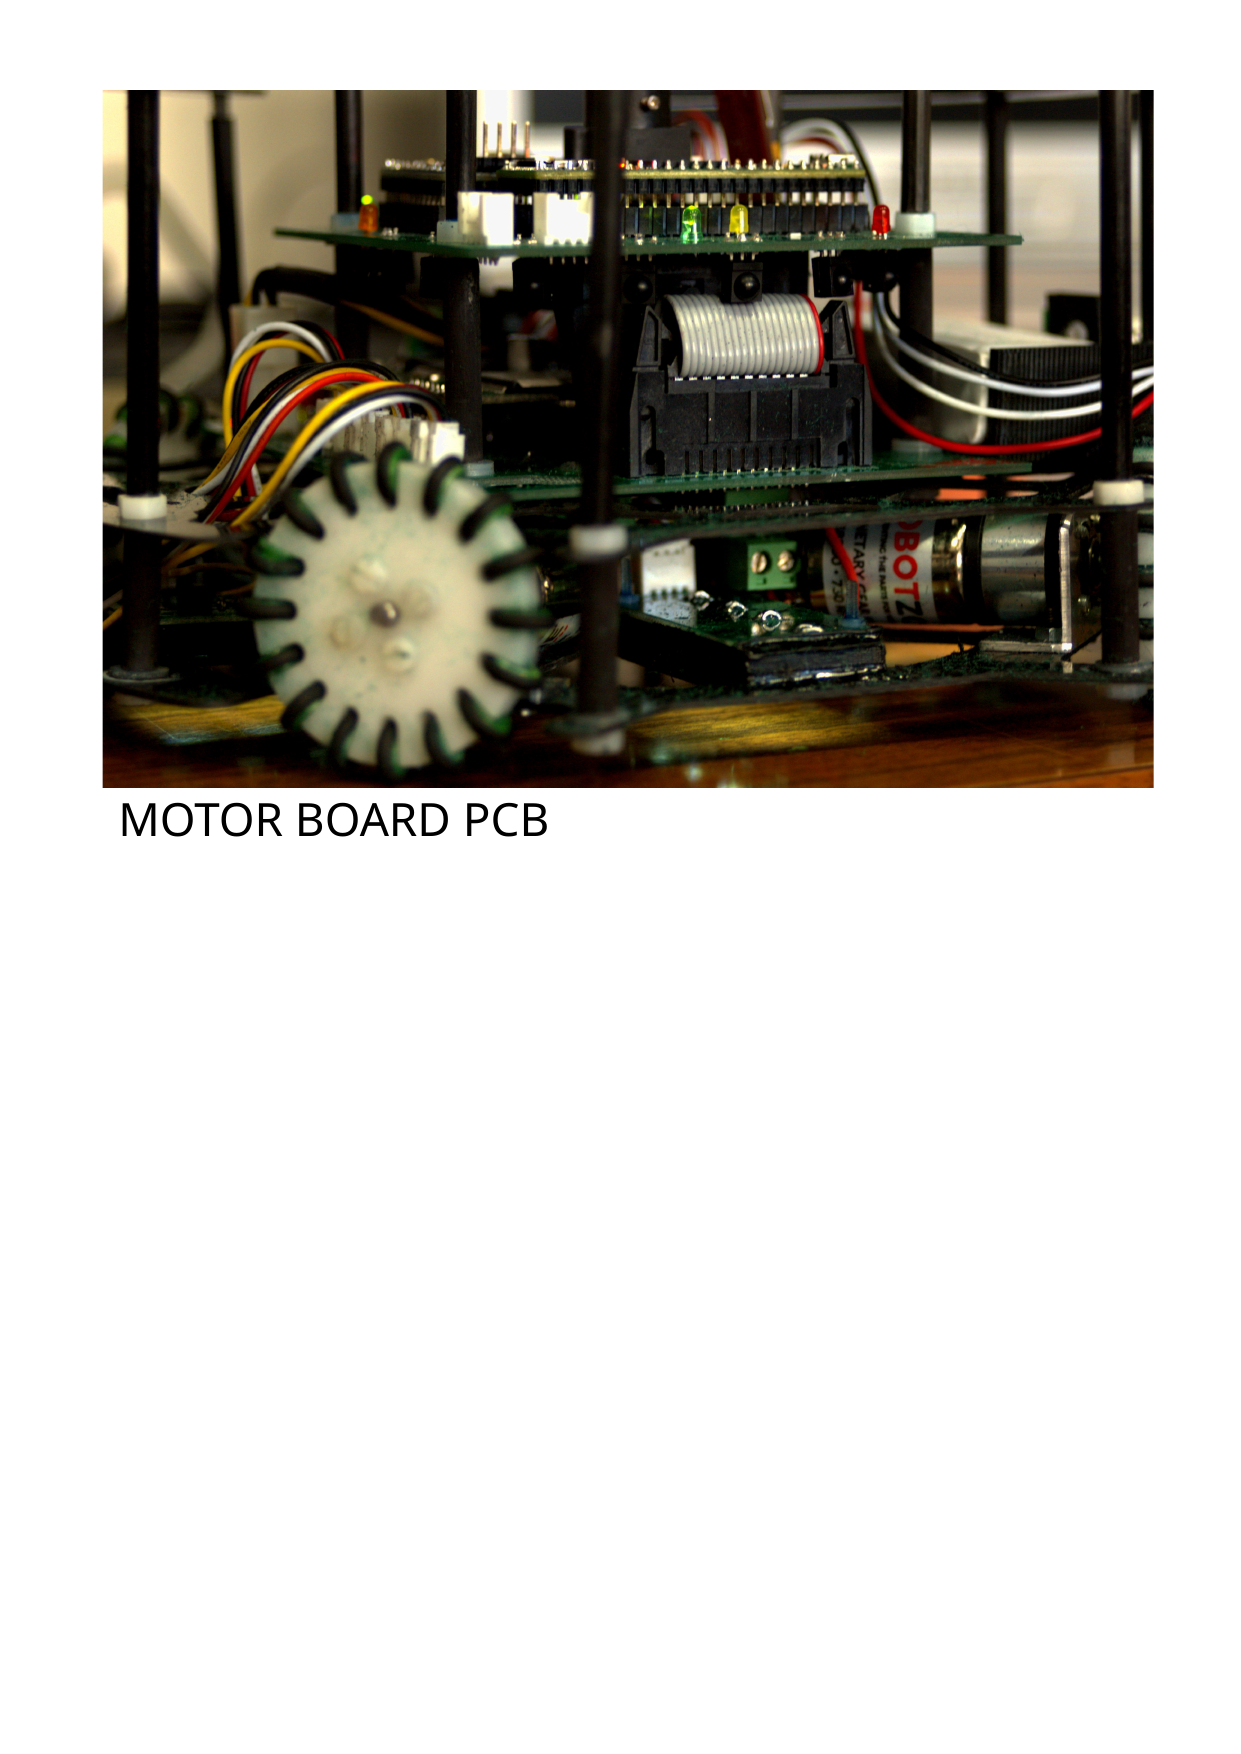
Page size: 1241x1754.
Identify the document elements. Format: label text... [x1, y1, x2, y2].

picture [102, 90, 1154, 788]
text MOTOR BOARD PCB [118, 788, 1122, 849]
